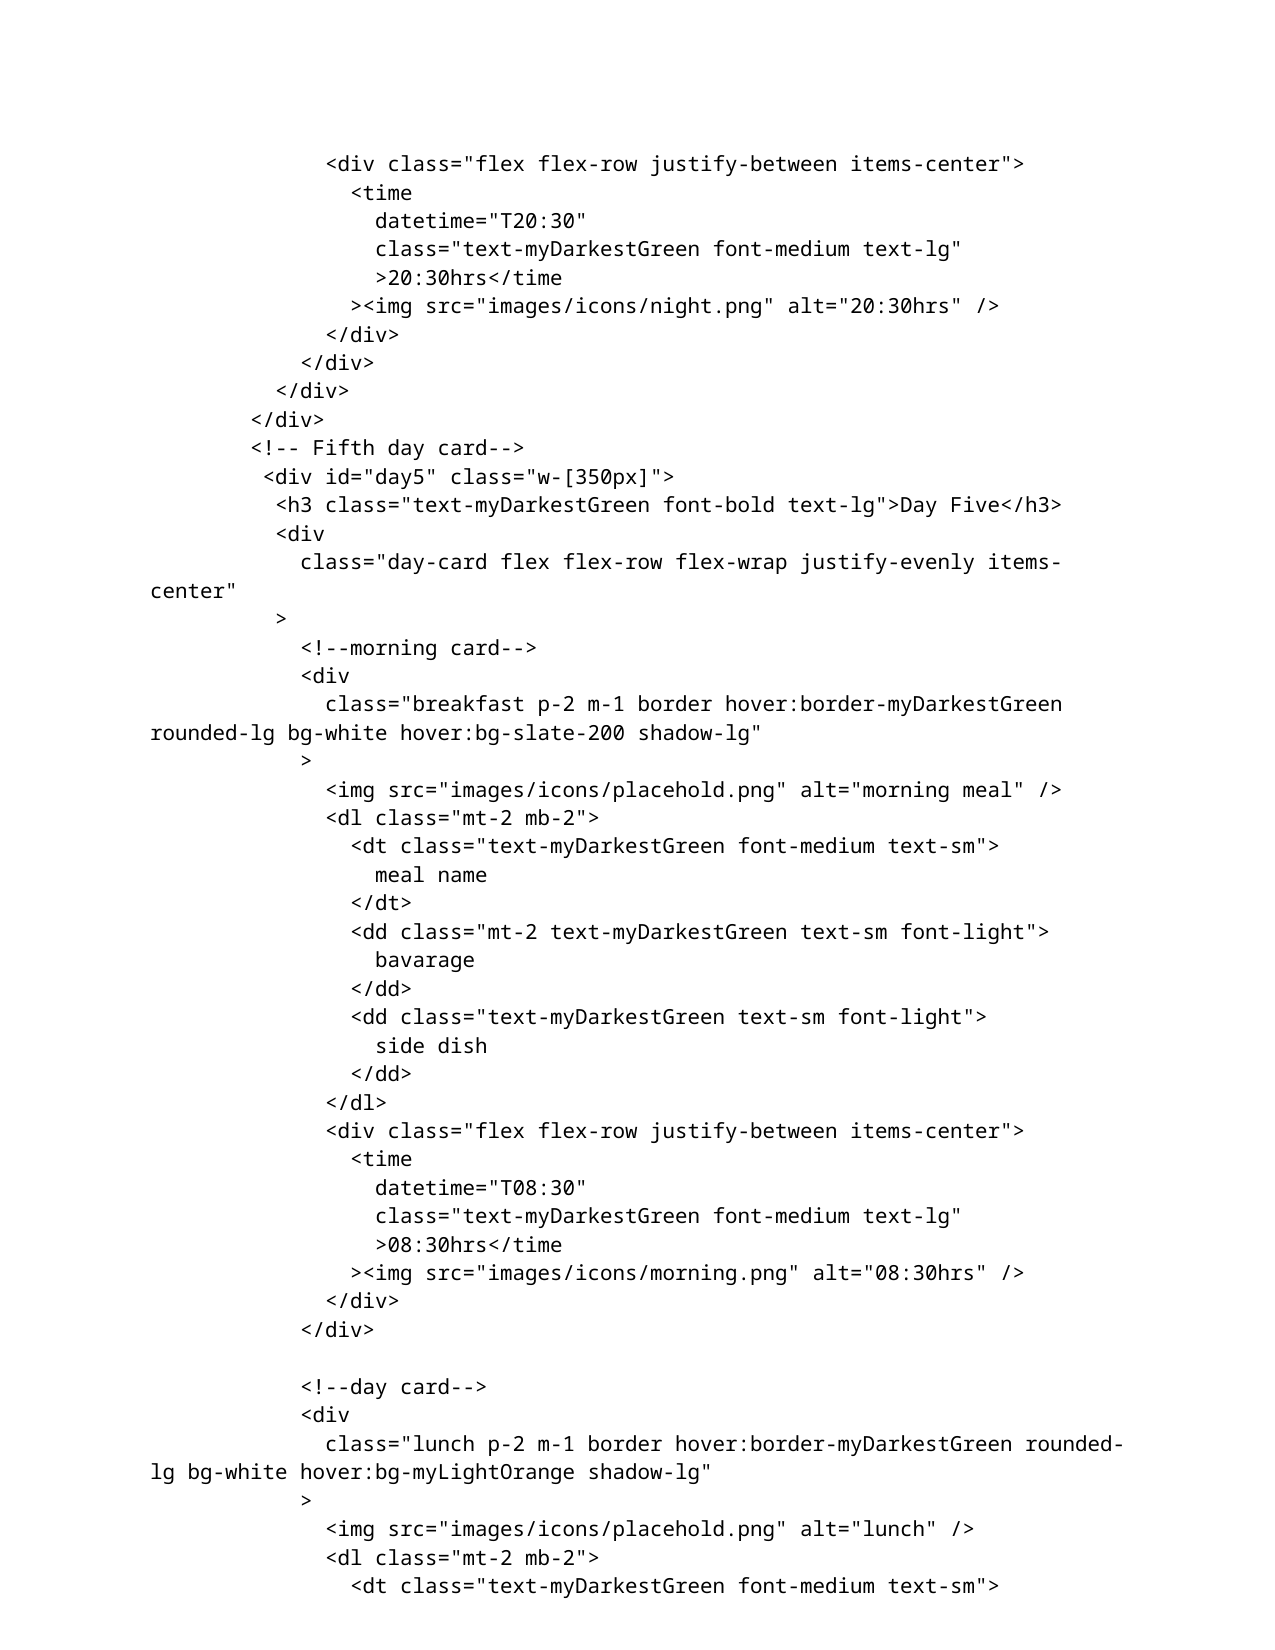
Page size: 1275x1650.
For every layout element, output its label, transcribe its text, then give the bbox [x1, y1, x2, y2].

text class="text-myDarkestGreen font-medium text-lg" [150, 1201, 1125, 1230]
text </div> [150, 348, 1125, 377]
text <time [150, 1144, 1125, 1173]
text bavarage [150, 945, 1125, 974]
text <img src="images/icons/placehold.png" alt="morning meal" /> [150, 775, 1125, 803]
text <dd class="text-myDarkestGreen text-sm font-light"> [150, 1002, 1125, 1031]
text </dl> [150, 1088, 1125, 1116]
text <time [150, 178, 1125, 206]
text class="breakfast p-2 m-1 border hover:border-myDarkestGreen rounded-lg bg-white hover:bg-slate-200 shadow-lg" [150, 689, 1125, 746]
text <dl class="mt-2 mb-2"> [150, 1543, 1125, 1571]
text <h3 class="text-myDarkestGreen font-bold text-lg">Day Five</h3> [150, 490, 1125, 519]
text >20:30hrs</time [150, 263, 1125, 291]
text </div> [150, 320, 1125, 348]
text <dt class="text-myDarkestGreen font-medium text-sm"> [150, 1571, 1125, 1599]
text ><img src="images/icons/night.png" alt="20:30hrs" /> [150, 291, 1125, 320]
text class="day-card flex flex-row flex-wrap justify-evenly items-center" [150, 547, 1125, 604]
text > [150, 604, 1125, 633]
text side dish [150, 1031, 1125, 1059]
text > [150, 746, 1125, 775]
text </div> [150, 377, 1125, 405]
text </div> [150, 1287, 1125, 1315]
text <dt class="text-myDarkestGreen font-medium text-sm"> [150, 832, 1125, 860]
text <div [150, 1400, 1125, 1429]
text <dl class="mt-2 mb-2"> [150, 803, 1125, 832]
text <div [150, 661, 1125, 689]
text class="lunch p-2 m-1 border hover:border-myDarkestGreen rounded-lg bg-white hover:bg-myLightOrange shadow-lg" [150, 1429, 1125, 1486]
text <img src="images/icons/placehold.png" alt="lunch" /> [150, 1514, 1125, 1543]
text </div> [150, 405, 1125, 433]
text <div class="flex flex-row justify-between items-center"> [150, 149, 1125, 178]
text <div id="day5" class="w-[350px]"> [150, 462, 1125, 490]
text <!--morning card--> [150, 633, 1125, 661]
text <!--day card--> [150, 1372, 1125, 1400]
text > [150, 1486, 1125, 1514]
text datetime="T20:30" [150, 206, 1125, 234]
text class="text-myDarkestGreen font-medium text-lg" [150, 234, 1125, 263]
text datetime="T08:30" [150, 1173, 1125, 1201]
text </dt> [150, 888, 1125, 917]
text <!-- Fifth day card--> [150, 433, 1125, 462]
text </dd> [150, 1059, 1125, 1088]
text </dd> [150, 974, 1125, 1002]
text </div> [150, 1315, 1125, 1343]
text >08:30hrs</time [150, 1230, 1125, 1258]
text <div class="flex flex-row justify-between items-center"> [150, 1116, 1125, 1144]
text <dd class="mt-2 text-myDarkestGreen text-sm font-light"> [150, 917, 1125, 945]
text meal name [150, 860, 1125, 888]
text ><img src="images/icons/morning.png" alt="08:30hrs" /> [150, 1258, 1125, 1287]
text <div [150, 519, 1125, 547]
